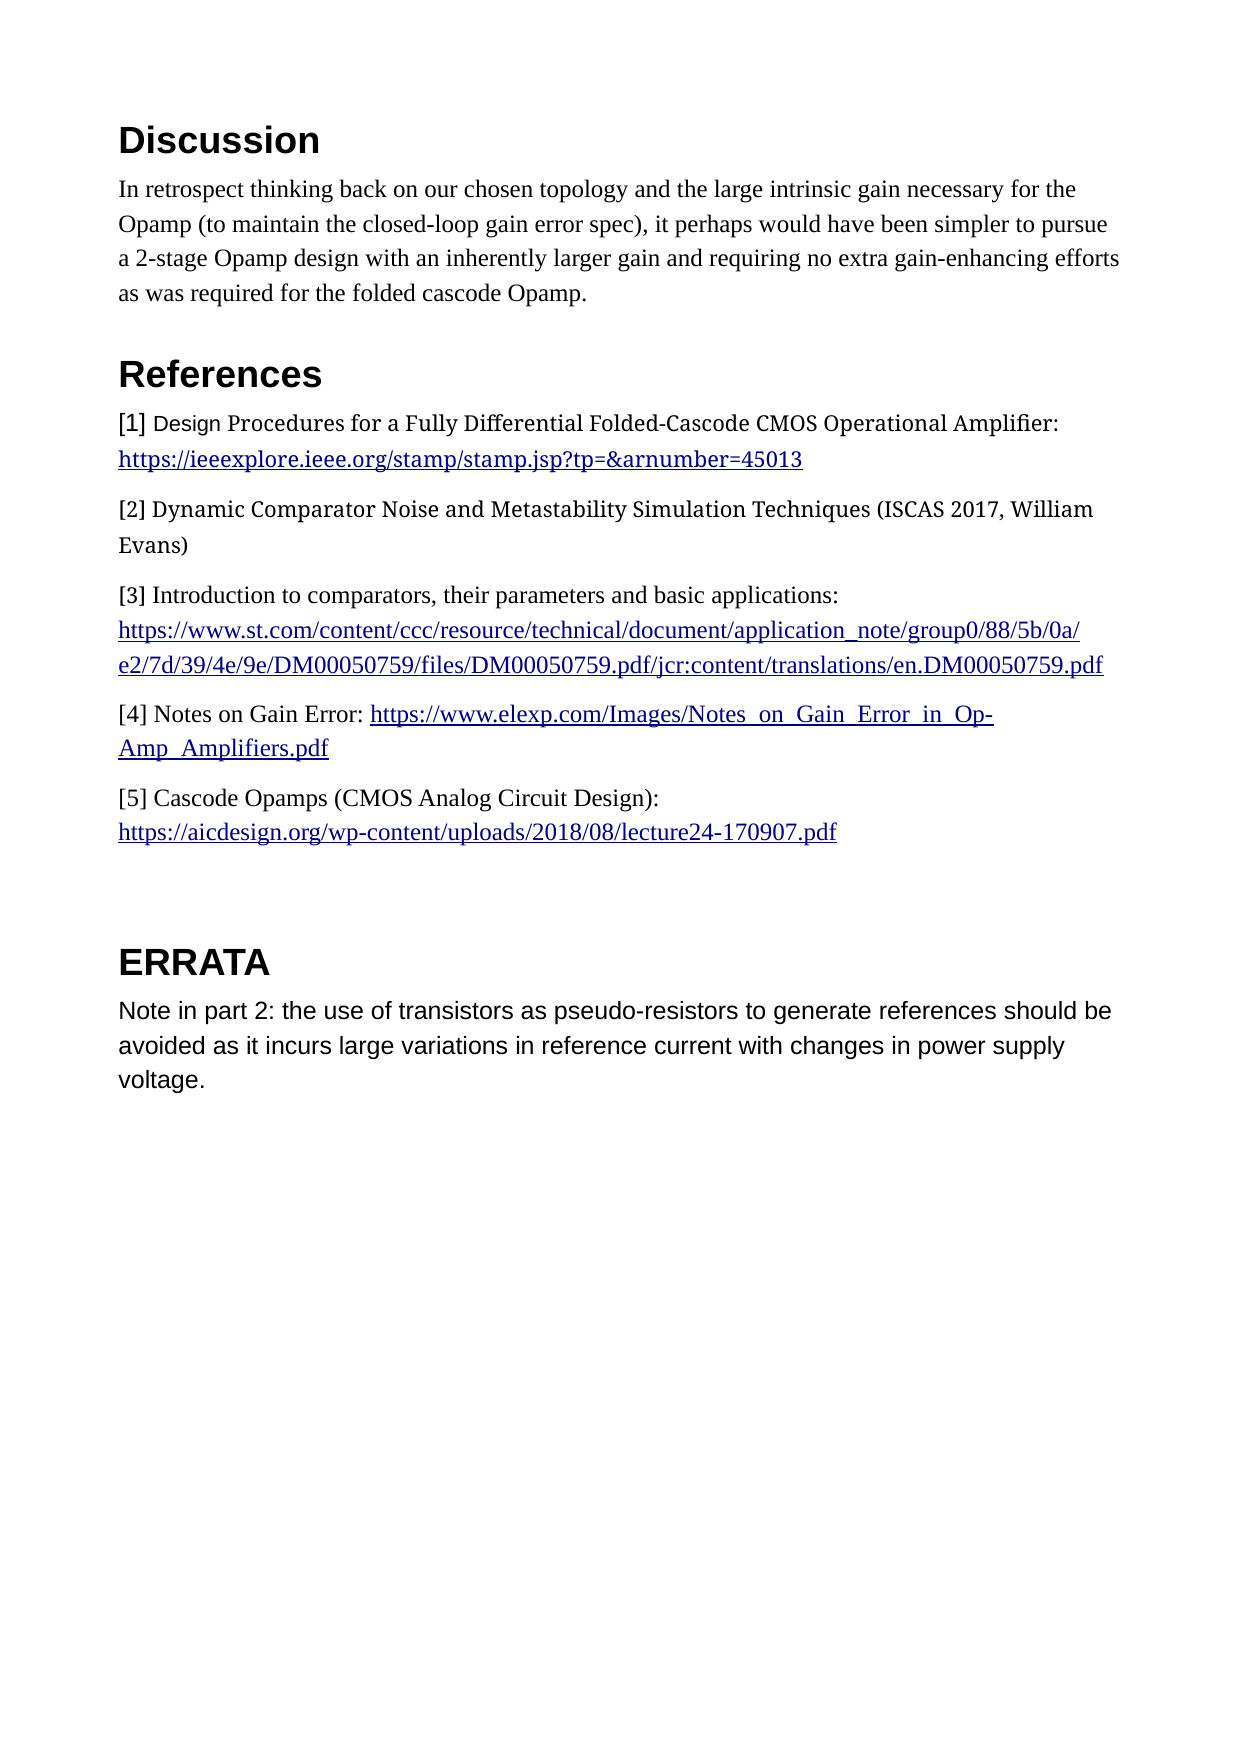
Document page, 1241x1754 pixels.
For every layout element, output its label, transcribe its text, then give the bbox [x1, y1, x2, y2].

text In retrospect thinking back on our chosen topology and the large intrinsic gain necessary for the Opamp (to maintain the closed-loop gain error spec), it perhaps would have been simpler to pursue a 2-stage Opamp design with an inherently larger gain and requiring no extra gain-enhancing efforts as was required for the folded cascode Opamp. [118, 174, 1122, 306]
subtitle References [118, 352, 1122, 395]
subtitle ERRATA [118, 940, 1122, 984]
text Note in part 2: the use of transistors as pseudo-resistors to generate references should be avoided as it incurs large variations in reference current with changes in power supply voltage. [118, 996, 1122, 1094]
text [3] Introduction to comparators, their parameters and basic applications: https://www.st.com/content/ccc/resource/technical/document/application_note/group0/88/5b/0a/e2/7d/39/4e/9e/DM00050759/files/DM00050759.pdf/jcr:content/translations/en.DM00050759.pdf [118, 580, 1122, 679]
subtitle Discussion [118, 118, 1122, 162]
text [2] Dynamic Comparator Noise and Metastability Simulation Techniques (ISCAS 2017, William Evans) [118, 494, 1122, 559]
text [1] Design Procedures for a Fully Differential Folded-Cascode CMOS Operational Amplifier: https://ieeexplore.ieee.org/stamp/stamp.jsp?tp=&arnumber=45013 [118, 408, 1122, 473]
text [4] Notes on Gain Error: https://www.elexp.com/Images/Notes_on_Gain_Error_in_Op-Amp_Amplifiers.pdf [118, 699, 1122, 762]
text [5] Cascode Opamps (CMOS Analog Circuit Design): https://aicdesign.org/wp-content/uploads/2018/08/lecture24-170907.pdf [118, 783, 1122, 846]
